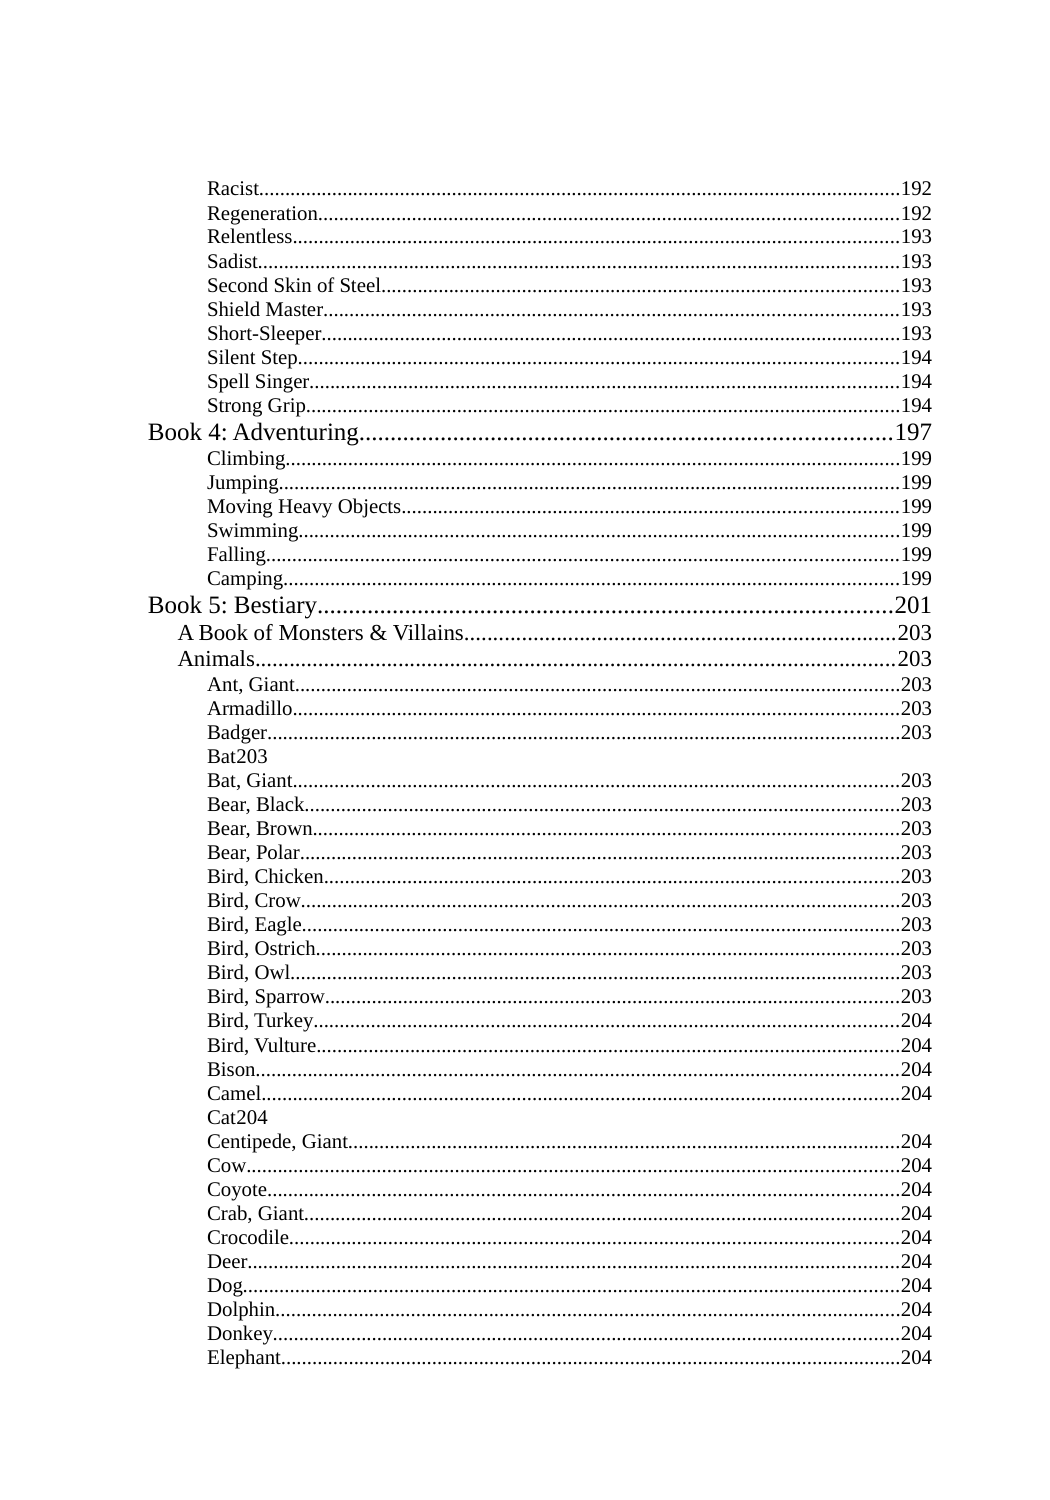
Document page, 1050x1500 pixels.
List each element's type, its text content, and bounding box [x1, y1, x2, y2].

text Moving Heavy Objects 199 [207, 494, 932, 518]
text Deer 204 [207, 1249, 932, 1273]
text Bat, Giant 203 [207, 768, 932, 792]
text Jumping 199 [207, 470, 932, 494]
text Book 4: Adventuring 197 [148, 417, 932, 446]
text Animals 203 [177, 645, 932, 672]
text Coyote 204 [207, 1177, 932, 1201]
text Bear, Brown 203 [207, 816, 932, 840]
text Bat 203 [207, 744, 932, 768]
text Bird, Eagle 203 [207, 912, 932, 936]
text Falling 199 [207, 542, 932, 566]
text Bird, Turkey 204 [207, 1008, 932, 1032]
text Armadillo 203 [207, 696, 932, 720]
text Bear, Polar 203 [207, 840, 932, 864]
text Camping 199 [207, 566, 932, 590]
text Silent Step 194 [207, 345, 932, 369]
text Short-Sleeper 193 [207, 321, 932, 345]
text Bird, Vulture 204 [207, 1032, 932, 1057]
text Strong Grip 194 [207, 393, 932, 417]
text Crab, Giant 204 [207, 1201, 932, 1225]
text Badger 203 [207, 720, 932, 744]
text Regeneration 192 [207, 200, 932, 224]
text Sadist 193 [207, 248, 932, 273]
text Dolphin 204 [207, 1297, 932, 1321]
text Racist 192 [207, 176, 932, 200]
text Book 5: Bestiary 201 [148, 590, 932, 619]
text Bird, Sparrow 203 [207, 984, 932, 1008]
text Donkey 204 [207, 1321, 932, 1345]
text Shield Master 193 [207, 297, 932, 321]
text Bird, Crow 203 [207, 888, 932, 912]
text A Book of Monsters & Villains 203 [177, 619, 932, 645]
text Dog 204 [207, 1273, 932, 1297]
text Spell Singer 194 [207, 369, 932, 393]
text Bird, Chicken 203 [207, 864, 932, 888]
text Cat 204 [207, 1105, 932, 1129]
text Climbing 199 [207, 446, 932, 470]
text Bird, Ostrich 203 [207, 936, 932, 960]
text Camel 204 [207, 1081, 932, 1105]
text Swimming 199 [207, 518, 932, 542]
text Bird, Owl 203 [207, 960, 932, 984]
text Elephant 204 [207, 1345, 932, 1369]
text Cow 204 [207, 1153, 932, 1177]
text Second Skin of Steel 193 [207, 273, 932, 297]
text Bear, Black 203 [207, 792, 932, 816]
text Bison 204 [207, 1057, 932, 1081]
text Crocodile 204 [207, 1225, 932, 1249]
text Ant, Giant 203 [207, 672, 932, 696]
text Centipede, Giant 204 [207, 1129, 932, 1153]
text Relentless 193 [207, 224, 932, 248]
